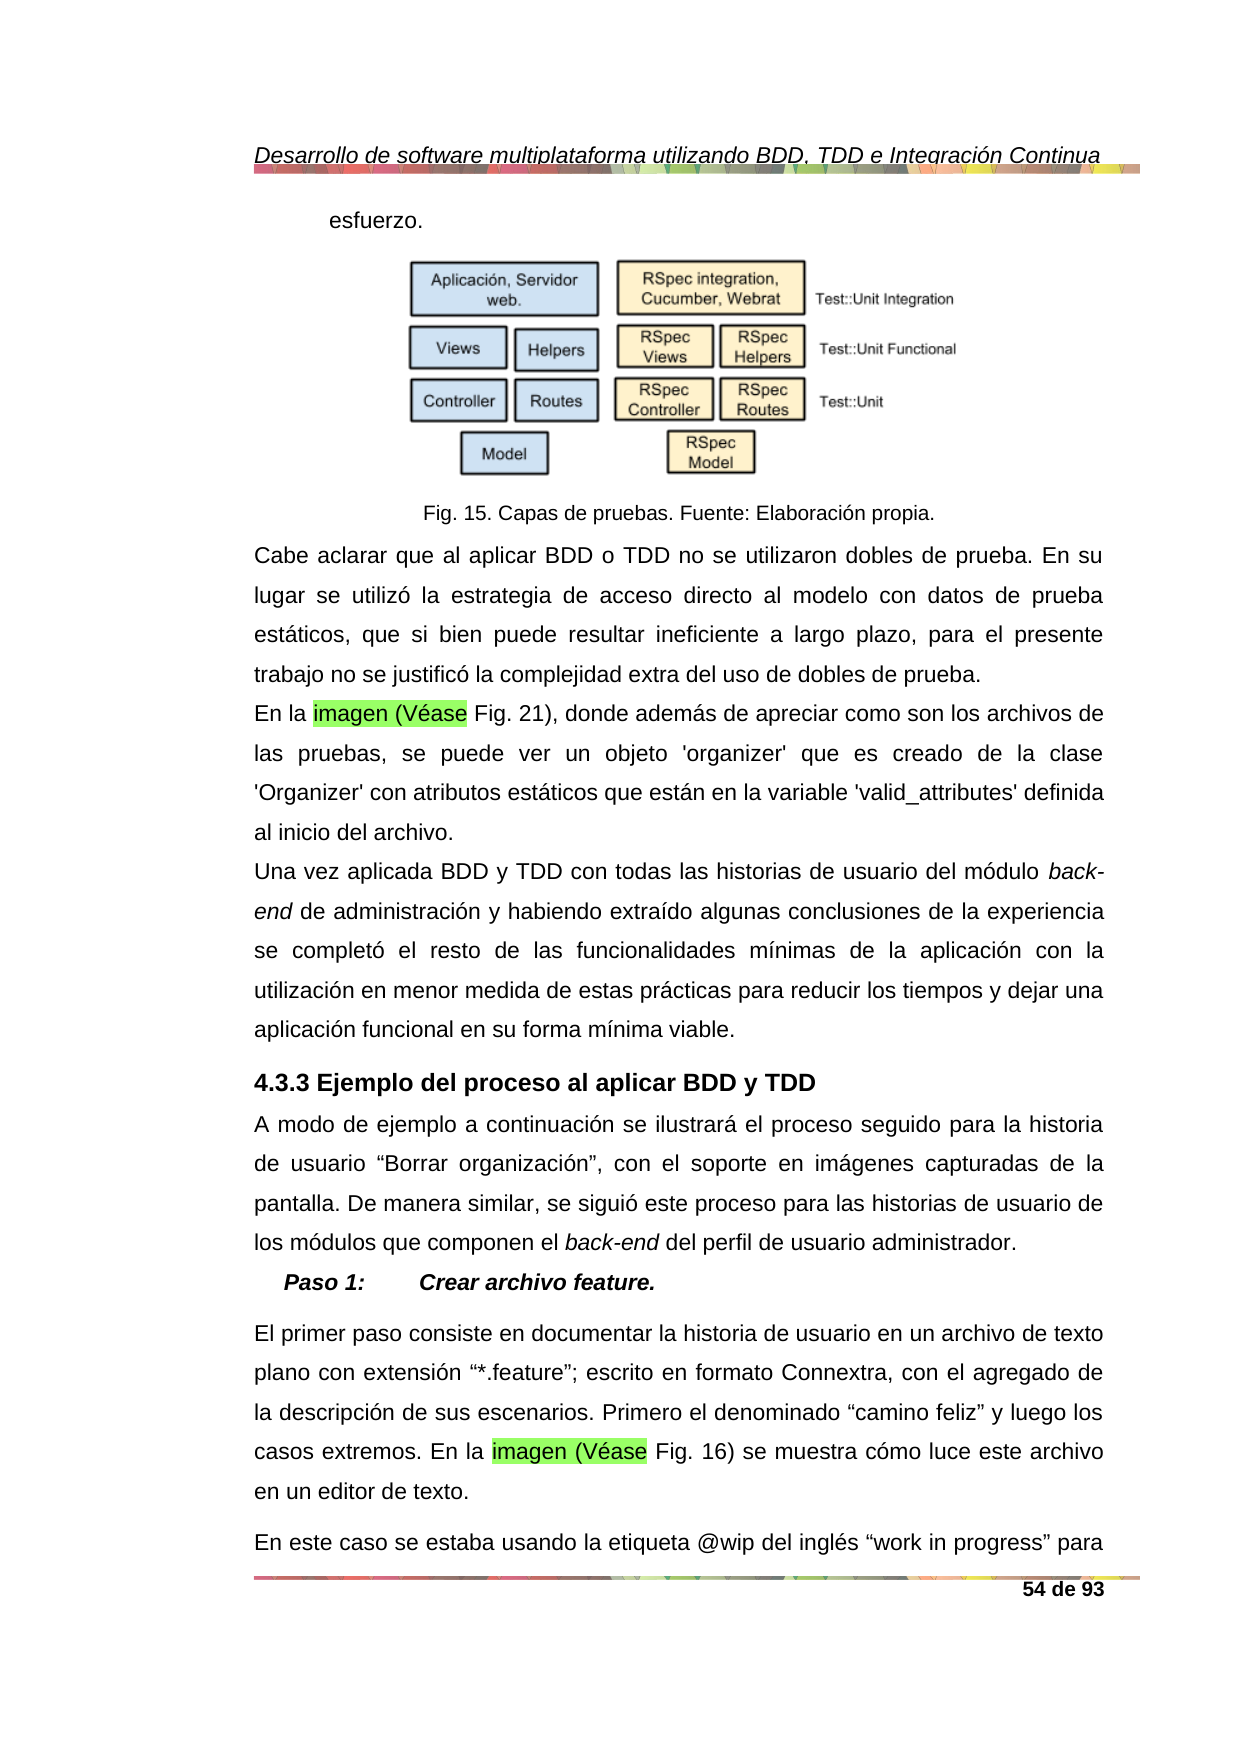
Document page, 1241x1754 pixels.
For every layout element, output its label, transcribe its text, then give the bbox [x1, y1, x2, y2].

text 4.3.3 Ejemplo del proceso al aplicar BDD y TDD [254, 1067, 1104, 1096]
table_cell Fig. 15. Capas de pruebas. Fuente: Elaboración propia. [254, 482, 1104, 542]
text Cabe aclarar que al aplicar BDD o TDD no se utilizaron dobles de prueba. En su lugar se utilizó la estrategia de acceso directo al modelo con datos de prueba estáticos, que si bien puede resultar ineficiente a largo plazo, para el presente trabajo no se justificó la complejidad extra del uso de dobles de prueba. [254, 542, 1104, 687]
text A modo de ejemplo a continuación se ilustrará el proceso seguido para la historia de usuario “Borrar organización”, con el soporte en imágenes capturadas de la pantalla. De manera similar, se siguió este proceso para las historias de usuario de los módulos que componen el back-end del perfil de usuario administrador. [254, 1111, 1104, 1255]
list En este caso se estaba usando la etiqueta @wip del inglés “work in progress” para [254, 1529, 1104, 1555]
list Crear archivo feature. [283, 1268, 1104, 1295]
list El primer paso consiste en documentar la historia de usuario en un archivo de texto plano con extensión “*.feature”; escrito en formato Connextra, con el agregado de la descripción de sus escenarios. Primero el denominado “camino feliz” y luego los casos extremos. En la imagen (Véase Fig. 16) se muestra cómo luce este archivo en un editor de texto. [254, 1320, 1104, 1504]
table_header [254, 247, 1104, 482]
text En la imagen (Véase Fig. 21), donde además de apreciar como son los archivos de las pruebas, se puede ver un objeto 'organizer' que es creado de la clase 'Organizer' con atributos estáticos que están en la variable 'valid_attributes' definida al inicio del archivo. [254, 700, 1104, 845]
list esfuerzo. [291, 207, 1104, 234]
text Una vez aplicada BDD y TDD con todas las historias de usuario del módulo back-end de administración y habiendo extraído algunas conclusiones de la experiencia se completó el resto de las funcionalidades mínimas de la aplicación con la utilización en menor medida de estas prácticas para reducir los tiempos y dejar una aplicación funcional en su forma mínima viable. [254, 858, 1104, 1043]
picture [401, 252, 958, 477]
